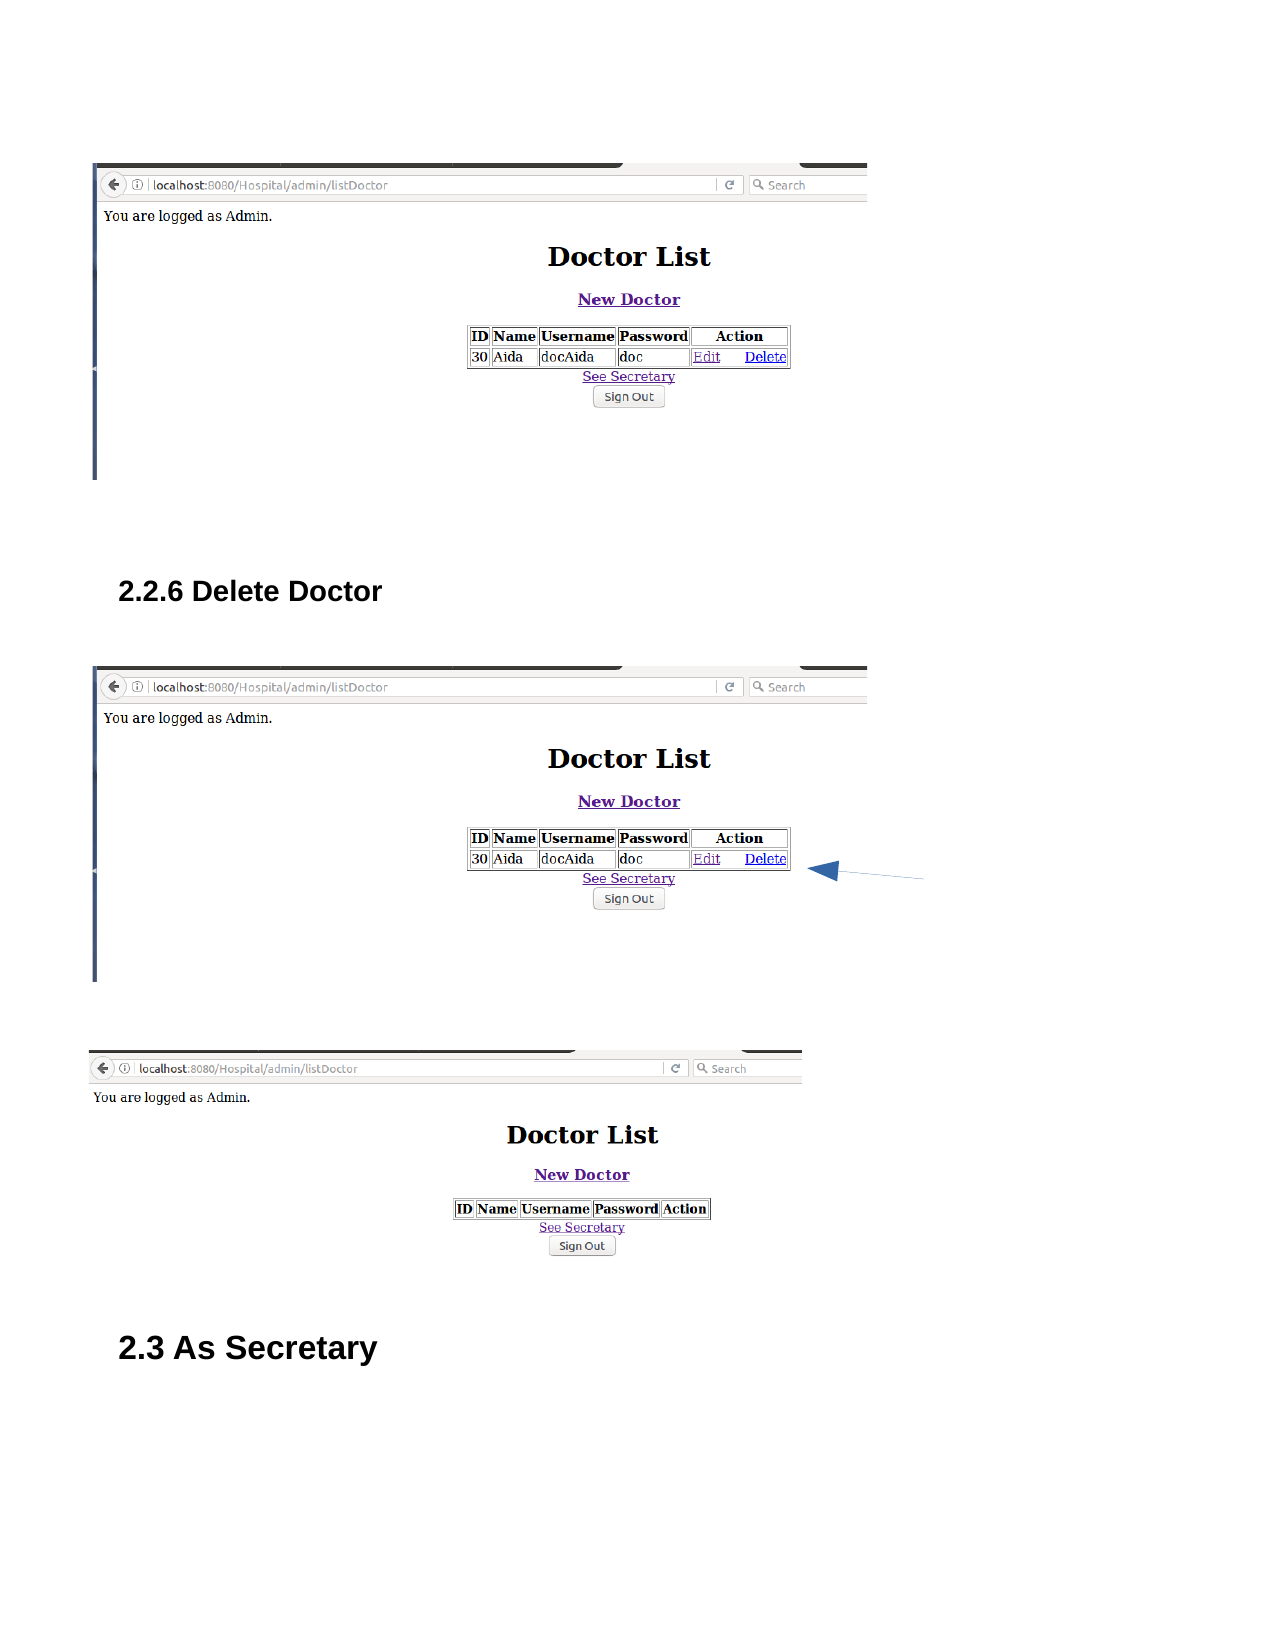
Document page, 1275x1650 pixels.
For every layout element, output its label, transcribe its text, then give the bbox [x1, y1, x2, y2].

subtitle 2.2.6 Delete Doctor [118, 574, 1157, 608]
picture [92, 666, 868, 982]
subtitle 2.3 As Secretary [118, 1328, 1157, 1367]
picture [88, 1050, 802, 1303]
picture [92, 163, 868, 480]
